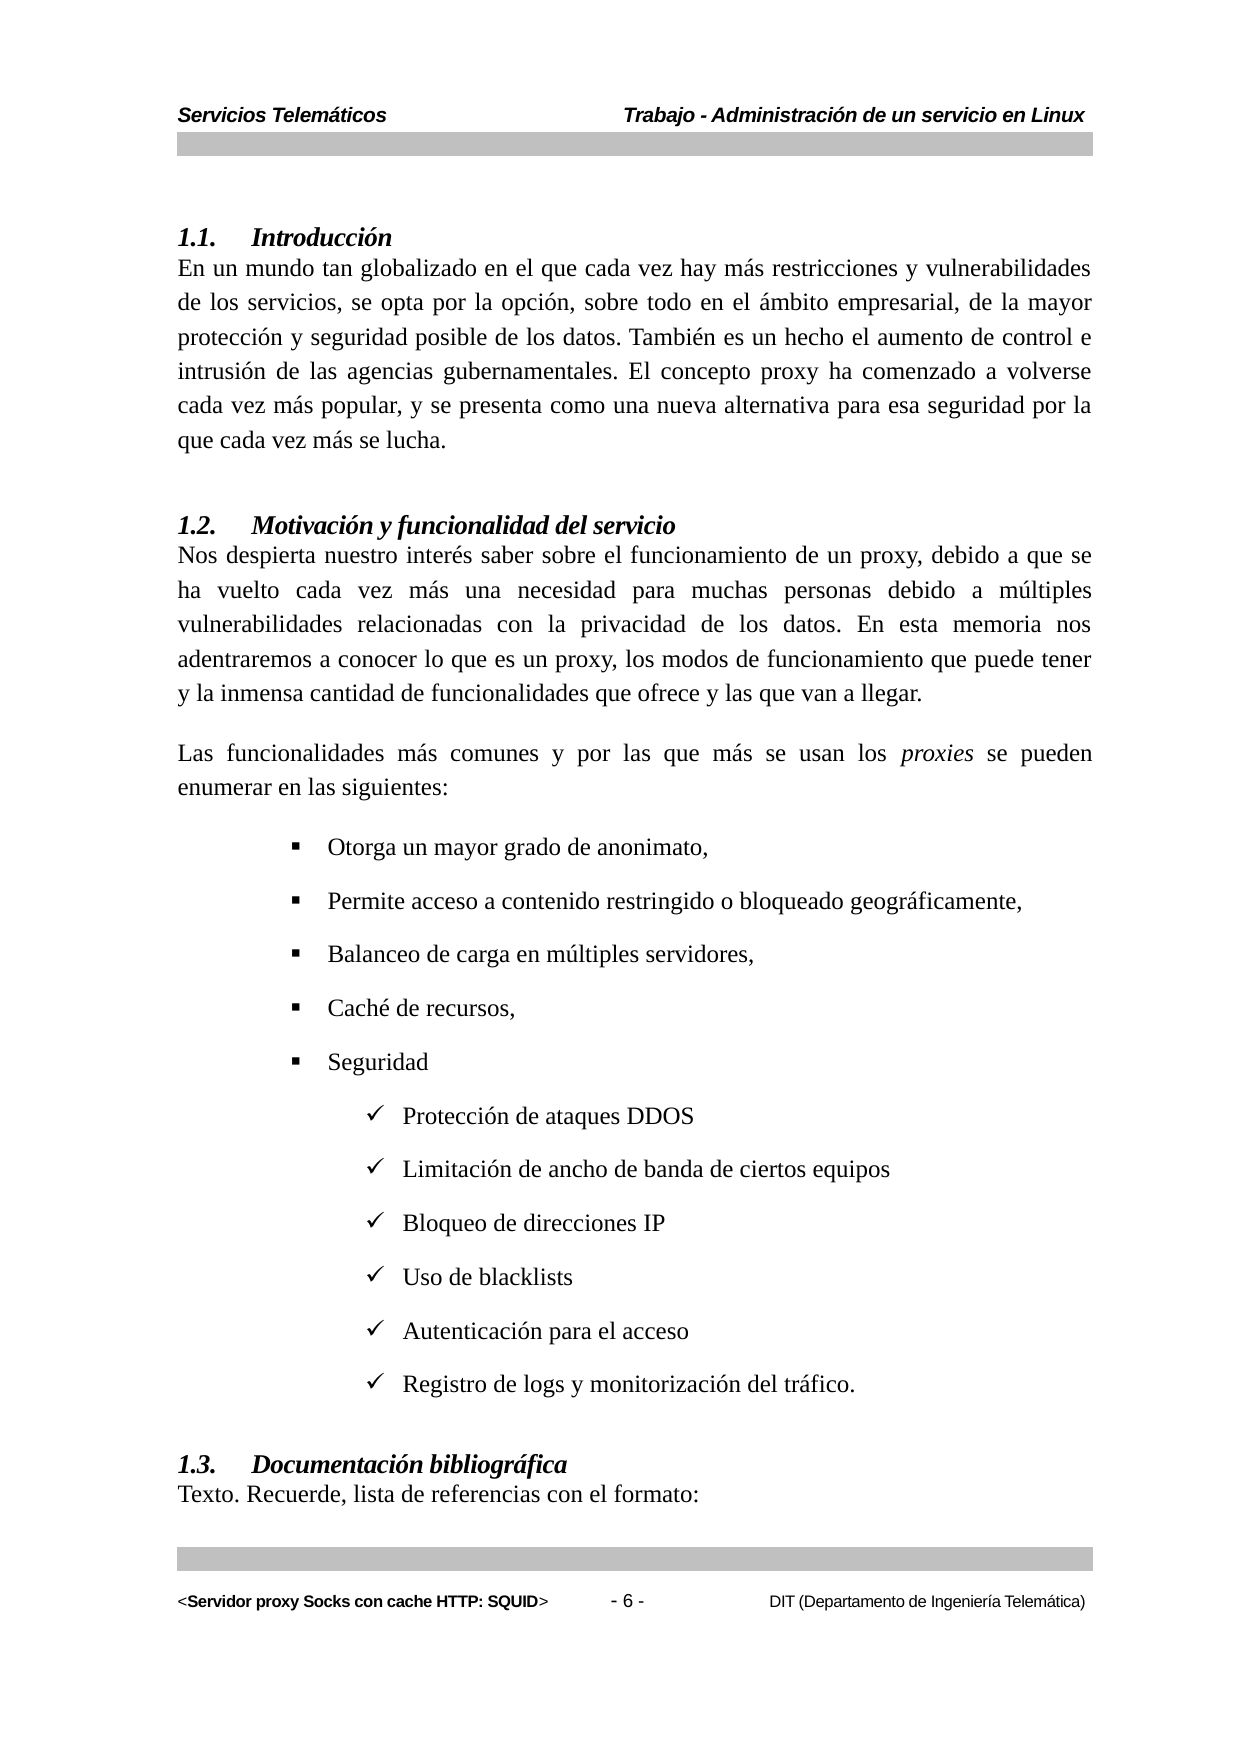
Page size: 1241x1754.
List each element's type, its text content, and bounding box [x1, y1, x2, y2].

list Registro de logs y monitorización del tráfico. [365, 1369, 1093, 1398]
list Seguridad [290, 1047, 1093, 1076]
list Bloqueo de direcciones IP [365, 1208, 1093, 1237]
text Las funcionalidades más comunes y por las que más se usan los proxies se pueden enumerar en las siguientes: [177, 738, 1093, 801]
list Documentación bibliográfica [177, 1448, 1093, 1479]
list Balanceo de carga en múltiples servidores, [290, 939, 1093, 968]
list Permite acceso a contenido restringido o bloqueado geográficamente, [290, 886, 1093, 914]
list Protección de ataques DDOS [365, 1101, 1093, 1129]
list Uso de blacklists [365, 1262, 1093, 1291]
list Introducción [177, 221, 1093, 253]
text Texto. Recuerde, lista de referencias con el formato: [177, 1479, 1093, 1508]
list Otorga un mayor grado de anonimato, [290, 832, 1093, 861]
list Limitación de ancho de banda de ciertos equipos [365, 1154, 1093, 1183]
list Autenticación para el acceso [365, 1316, 1093, 1344]
text En un mundo tan globalizado en el que cada vez hay más restricciones y vulnerabilidades de los servicios, se opta por la opción, sobre todo en el ámbito empresarial, de la mayor protección y seguridad posible de los datos. También es un hecho el aumento de control e intrusión de las agencias gubernamentales. El concepto proxy ha comenzado a volverse cada vez más popular, y se presenta como una nueva alternativa para esa seguridad por la que cada vez más se lucha. [177, 253, 1093, 454]
list Caché de recursos, [290, 993, 1093, 1022]
text Nos despierta nuestro interés saber sobre el funcionamiento de un proxy, debido a que se ha vuelto cada vez más una necesidad para muchas personas debido a múltiples vulnerabilidades relacionadas con la privacidad de los datos. En esta memoria nos adentraremos a conocer lo que es un proxy, los modos de funcionamiento que puede tener y la inmensa cantidad de funcionalidades que ofrece y las que van a llegar. [177, 541, 1093, 707]
list Motivación y funcionalidad del servicio [177, 509, 1093, 541]
